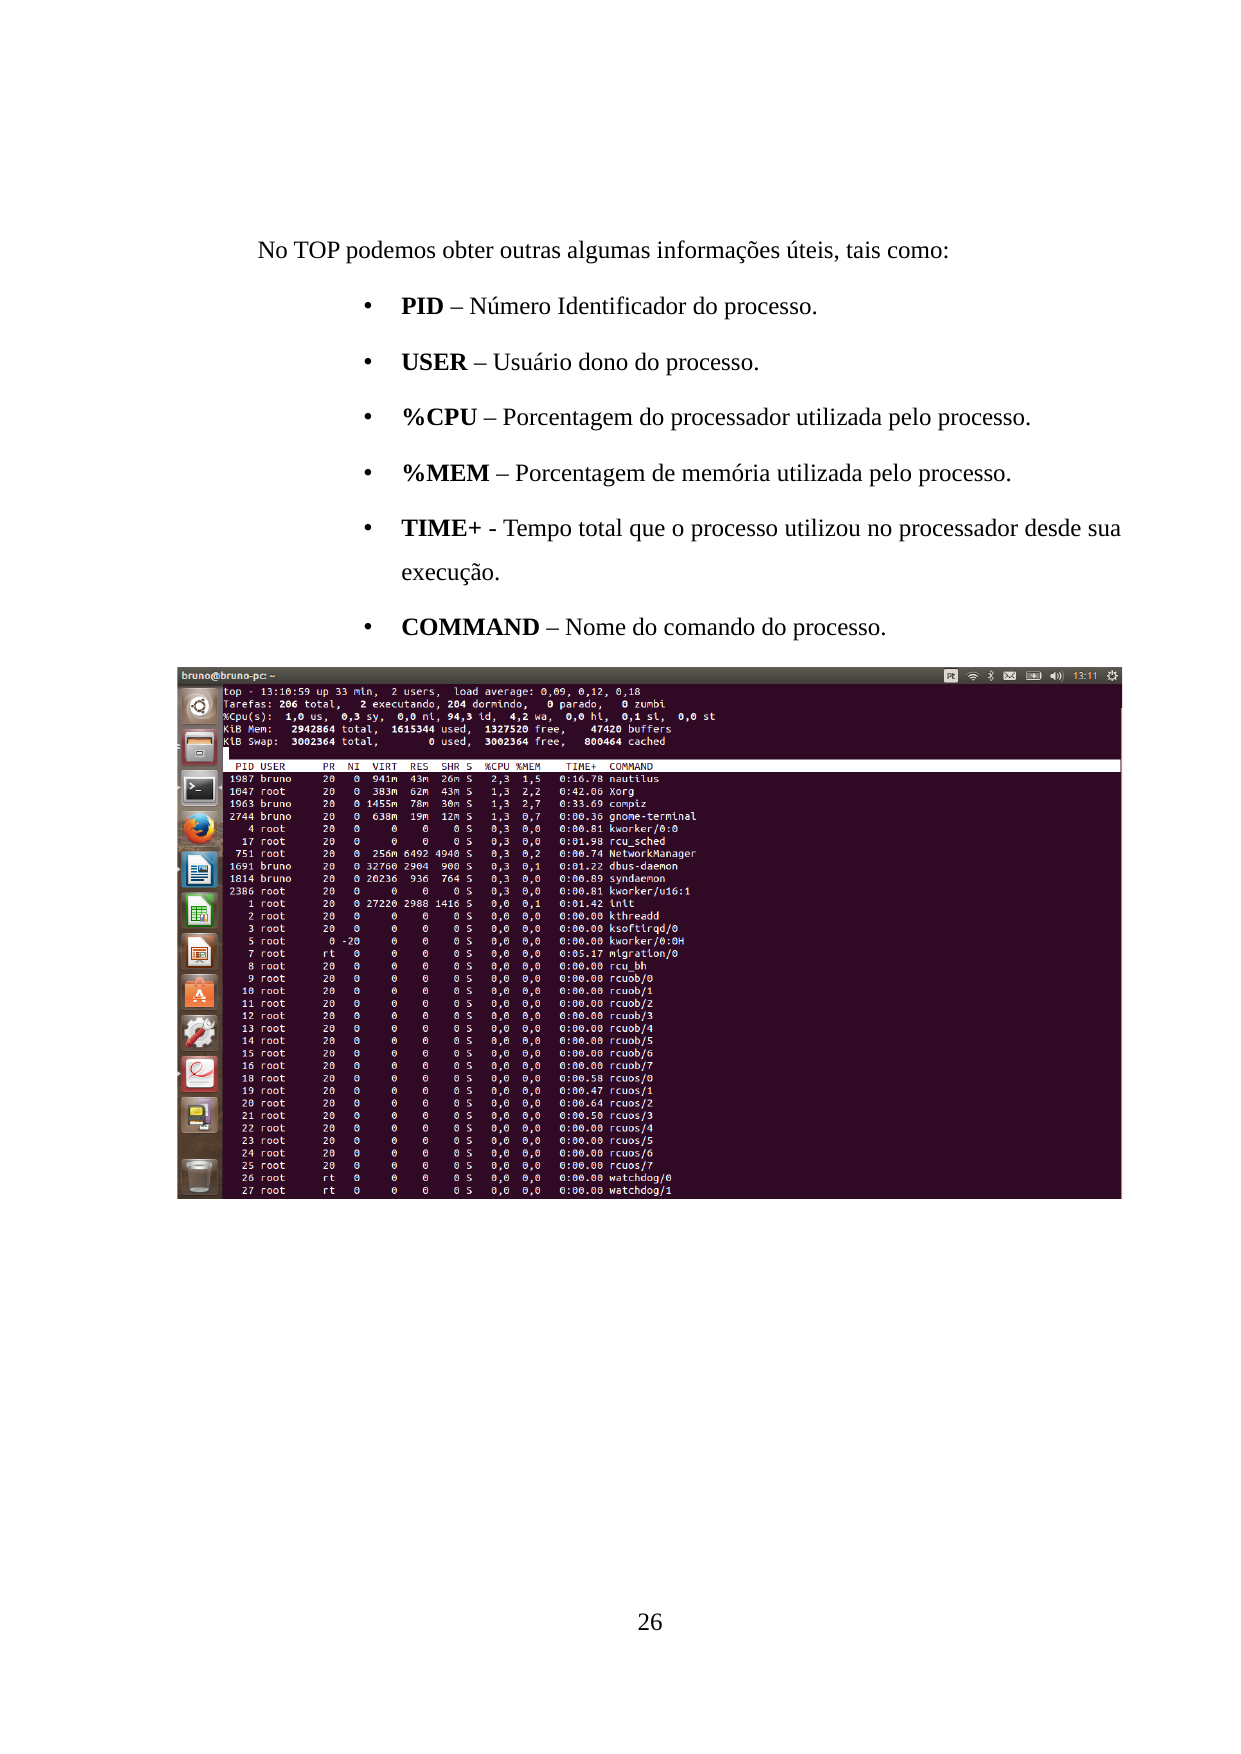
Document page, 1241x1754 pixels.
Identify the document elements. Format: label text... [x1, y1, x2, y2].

list PID – Número Identificador do processo. [363, 291, 1122, 320]
list TIME+ - Tempo total que o processo utilizou no processador desde sua execução. [363, 513, 1122, 585]
picture [177, 667, 1123, 1199]
list USER – Usuário dono do processo. [363, 347, 1122, 375]
list %MEM – Porcentagem de memória utilizada pelo processo. [363, 458, 1122, 487]
list %CPU – Porcentagem do processador utilizada pelo processo. [363, 402, 1122, 431]
text No TOP podemos obter outras algumas informações úteis, tais como: [177, 235, 1122, 264]
list COMMAND – Nome do comando do processo. [363, 612, 1122, 641]
